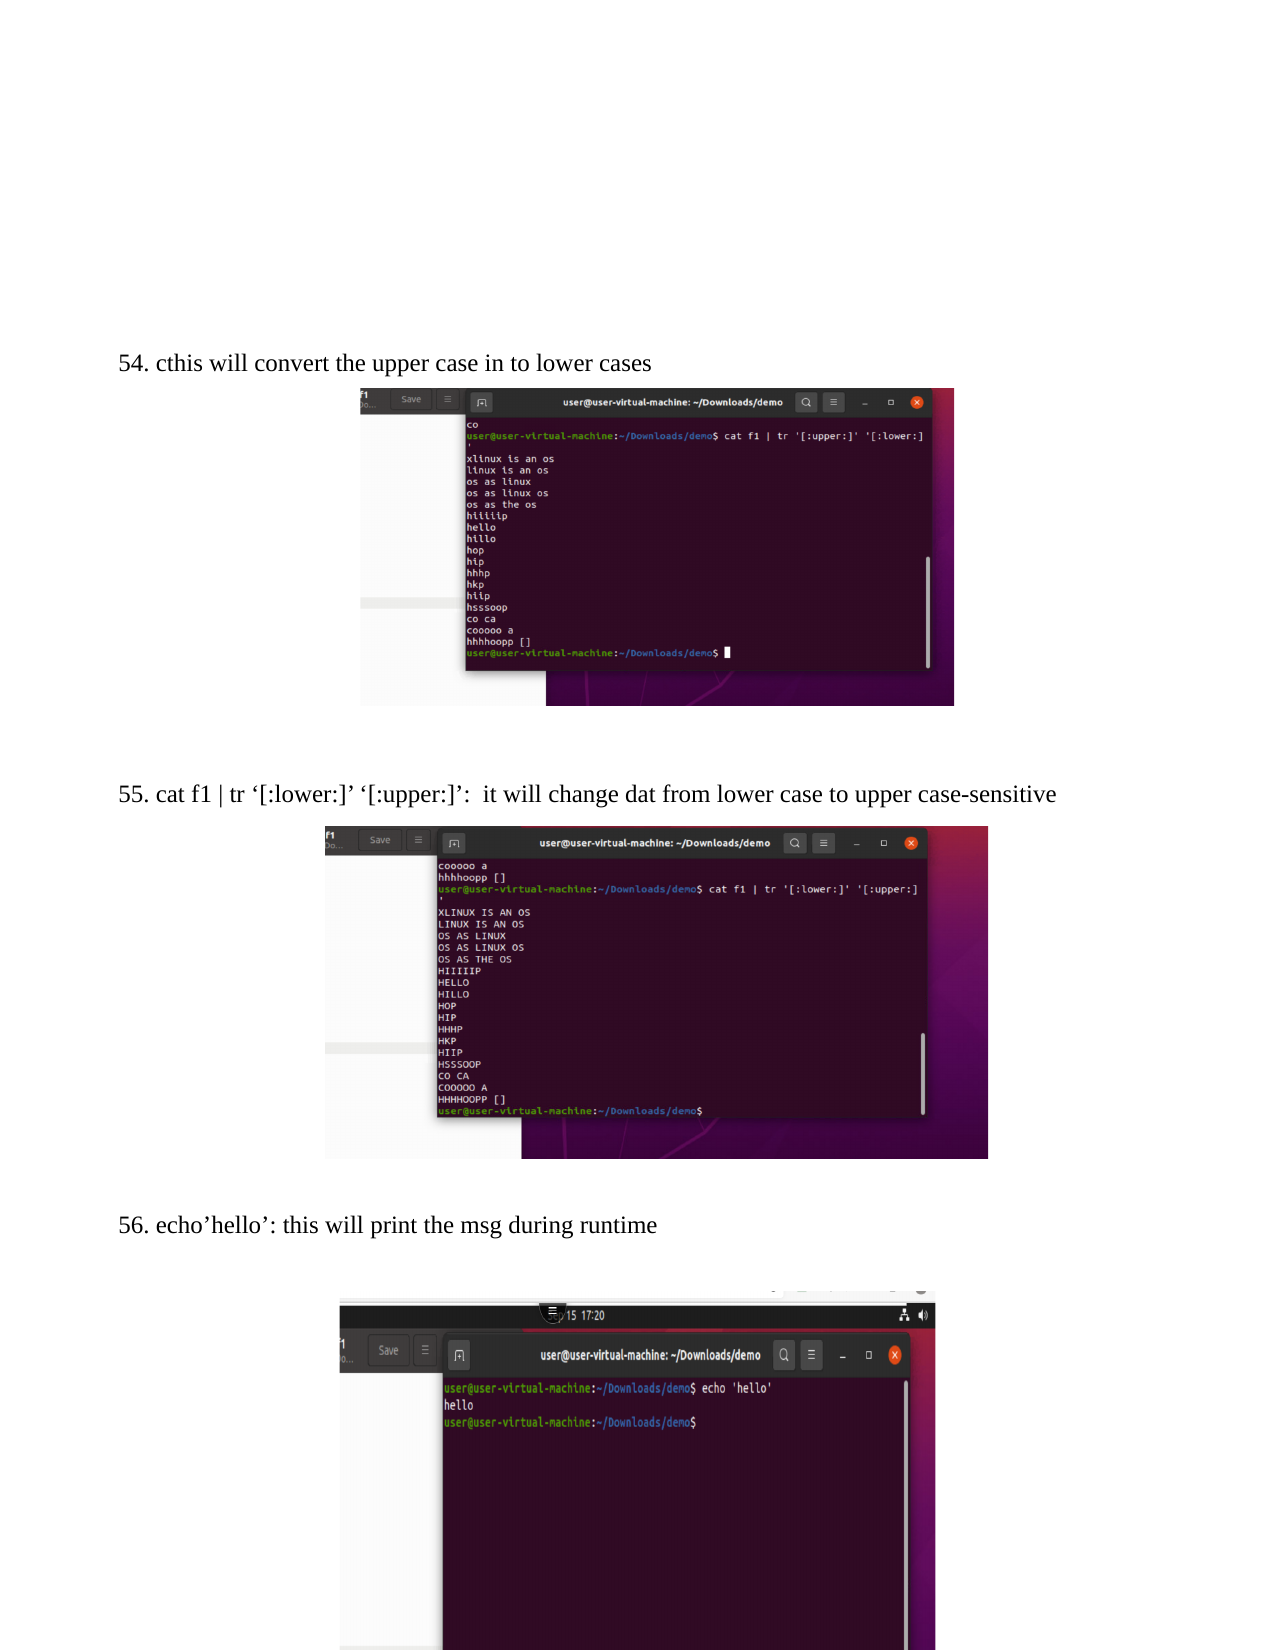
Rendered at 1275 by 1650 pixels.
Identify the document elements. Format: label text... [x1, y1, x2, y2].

picture [360, 388, 955, 706]
text 55. cat f1 | tr ‘[:lower:]’ ‘[:upper:]’: it will change dat from lower case to upper case-sensitive [118, 779, 1157, 808]
text 54. cthis will convert the upper case in to lower cases [118, 348, 1157, 377]
picture [325, 826, 989, 1159]
text 56. echo’hello’: this will print the msg during runtime [118, 1211, 1157, 1239]
